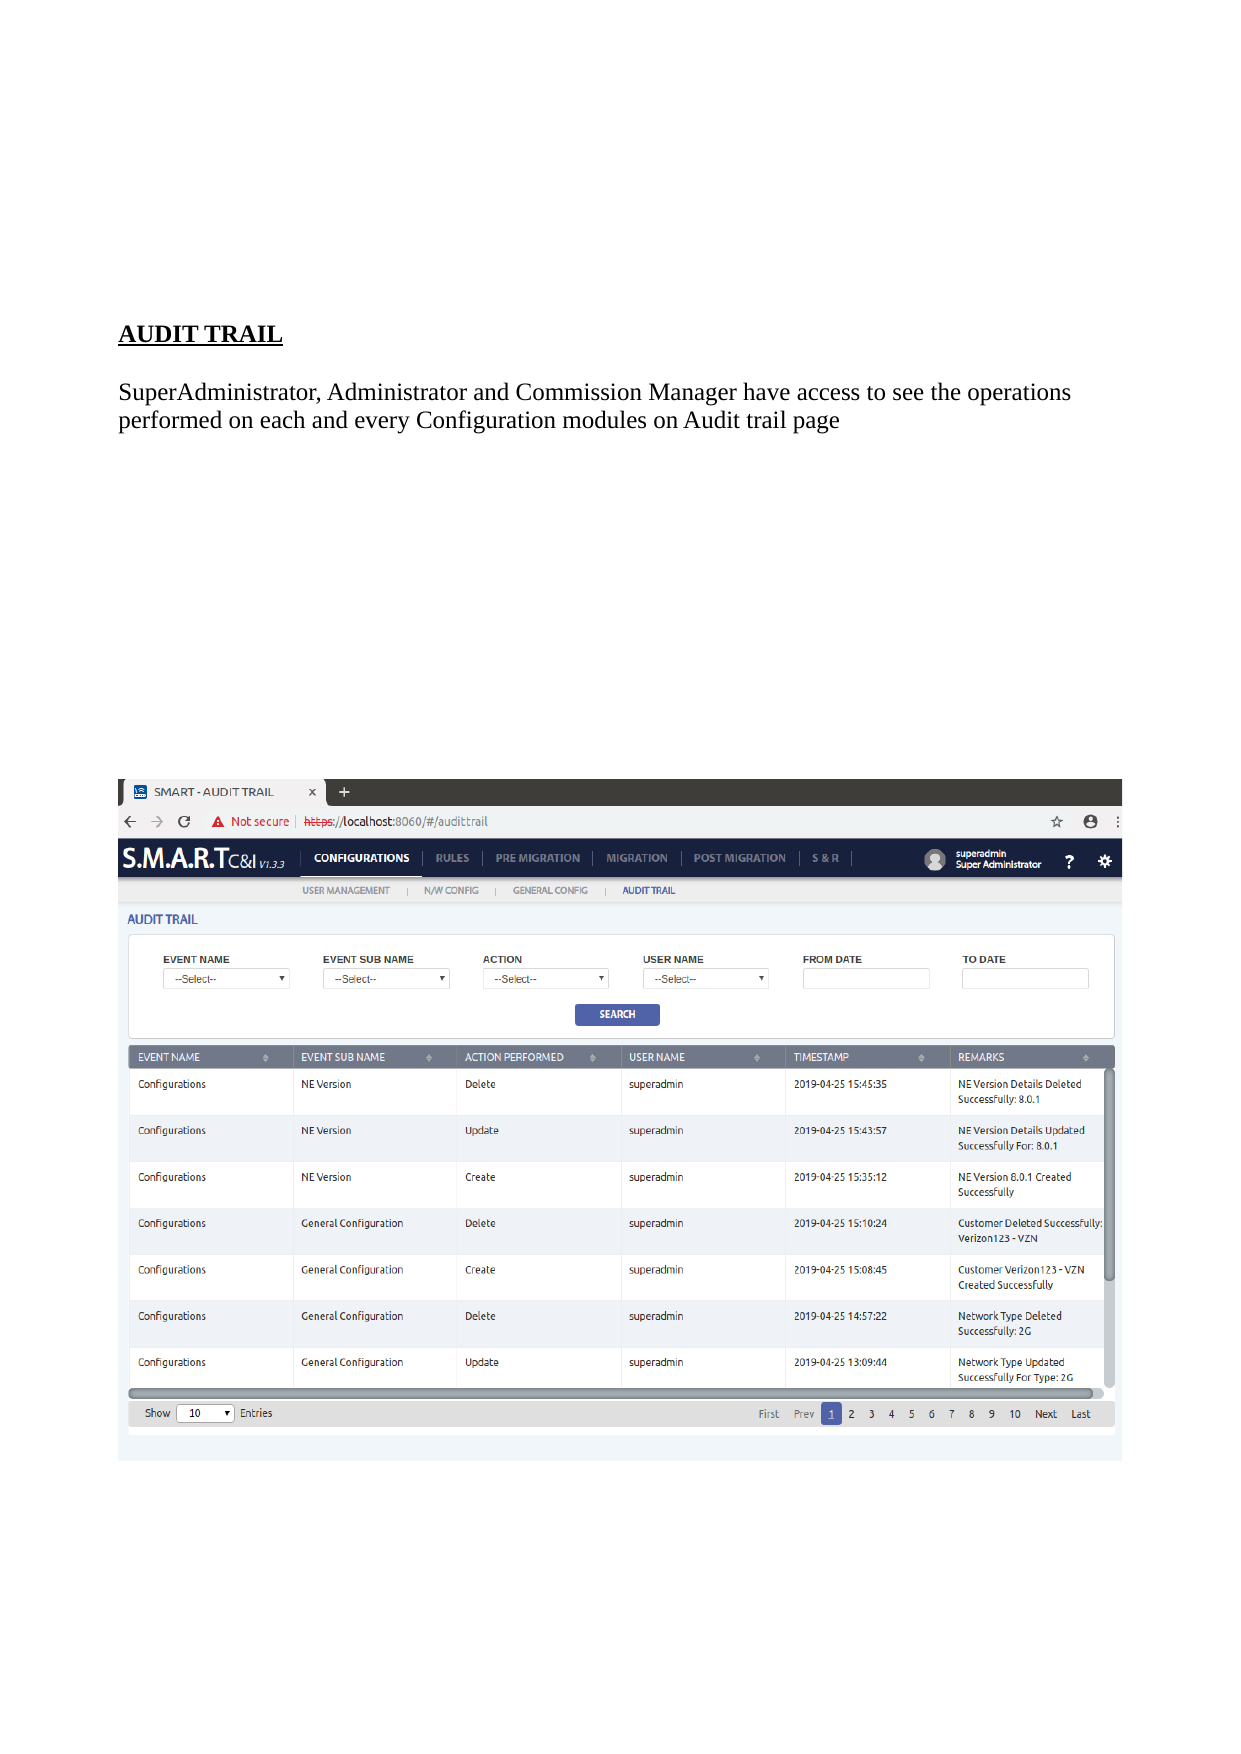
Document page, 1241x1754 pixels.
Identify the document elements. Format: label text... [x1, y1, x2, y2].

text SuperAdministrator, Administrator and Commission Manager have access to see the operations performed on each and every Configuration modules on Audit trail page [118, 377, 1122, 434]
picture [118, 779, 1123, 1461]
text AUDIT TRAIL [118, 319, 1122, 348]
